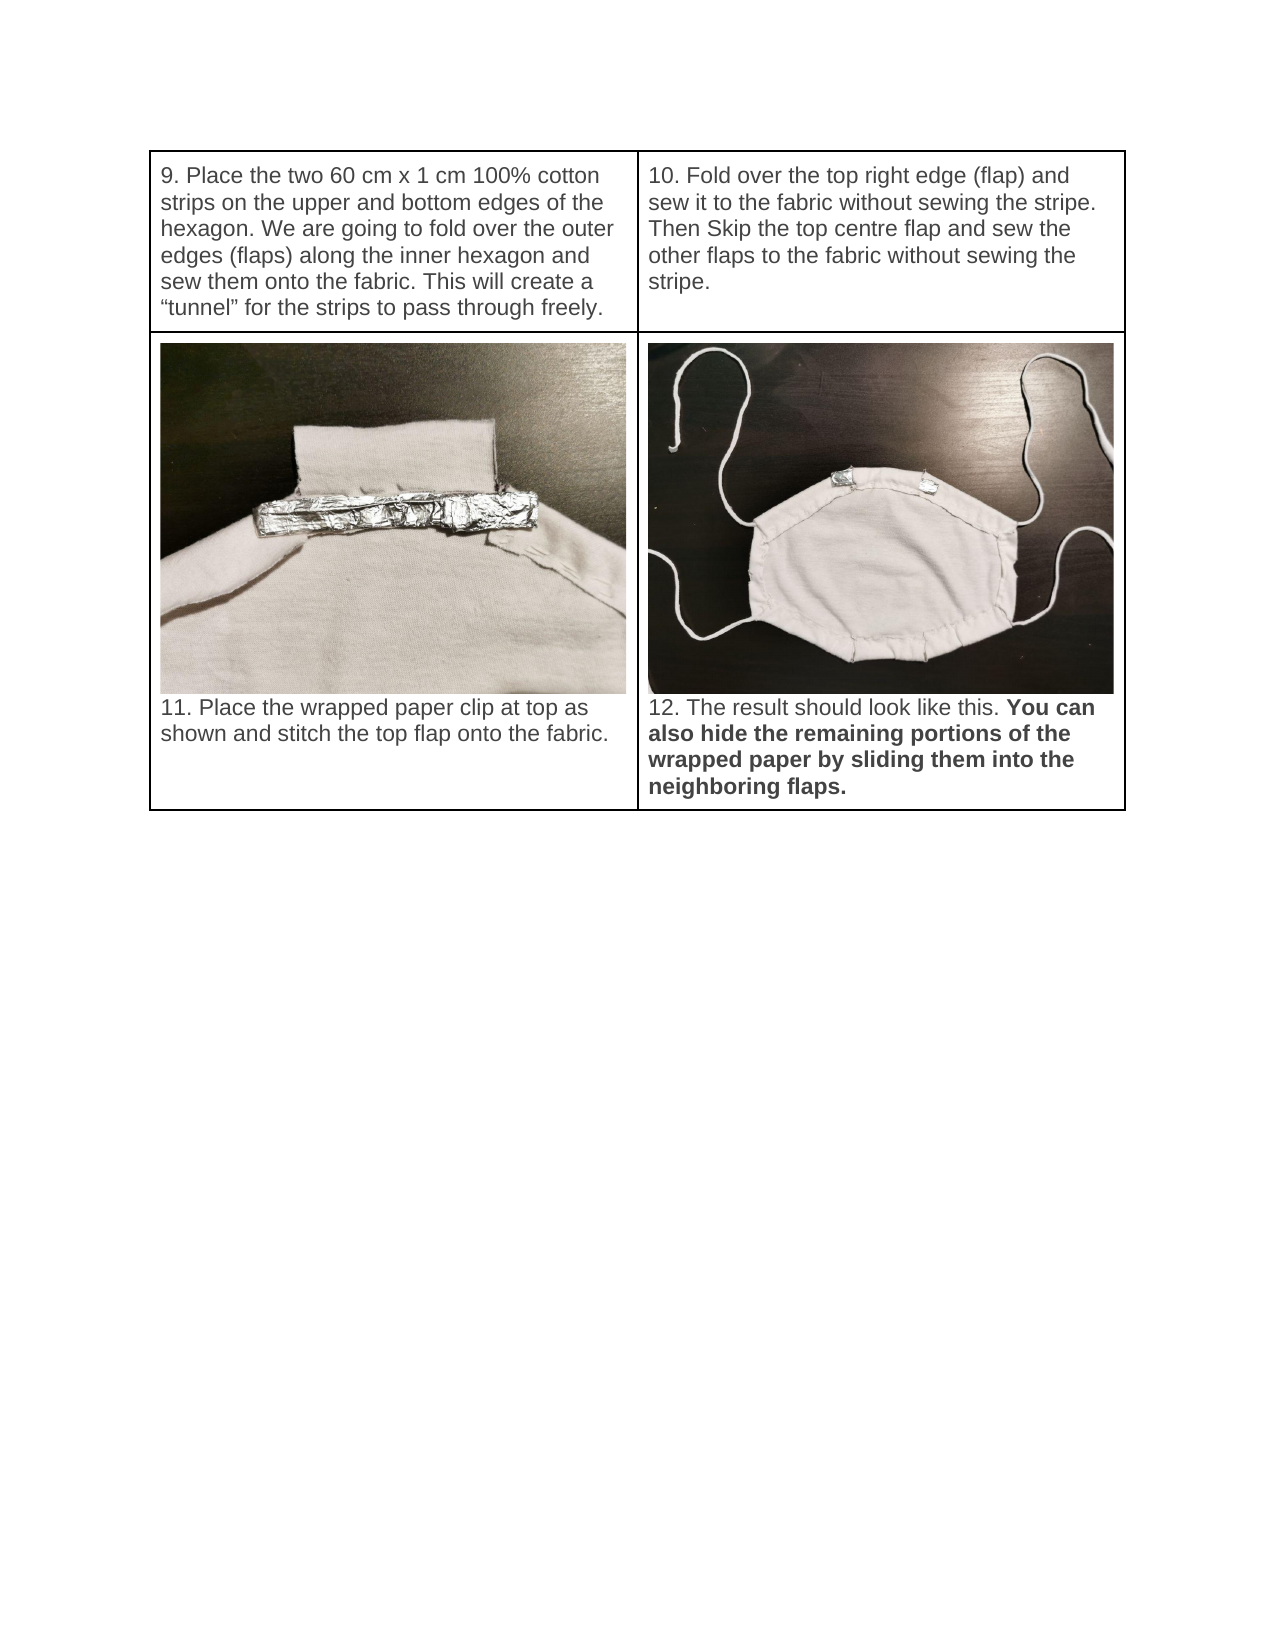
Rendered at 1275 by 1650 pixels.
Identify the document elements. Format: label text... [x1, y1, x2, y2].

table_cell 11. Place the wrapped paper clip at top as shown and stitch the top flap onto the fabric. [151, 333, 637, 809]
table_cell 12. The result should look like this. You can also hide the remaining portions of the wrapped paper by sliding them into the neighboring flaps. [639, 333, 1124, 809]
table_header 9. Place the two 60 cm x 1 cm 100% cotton strips on the upper and bottom edges of the hexagon. We are going to fold over the outer edges (flaps) along the inner hexagon and sew them onto the fabric. This will create a “tunnel” for the strips to pass through freely. [151, 152, 637, 331]
table_header 10. Fold over the top right edge (flap) and sew it to the fabric without sewing the stripe. Then Skip the top centre flap and sew the other flaps to the fabric without sewing the stripe. [639, 152, 1124, 331]
